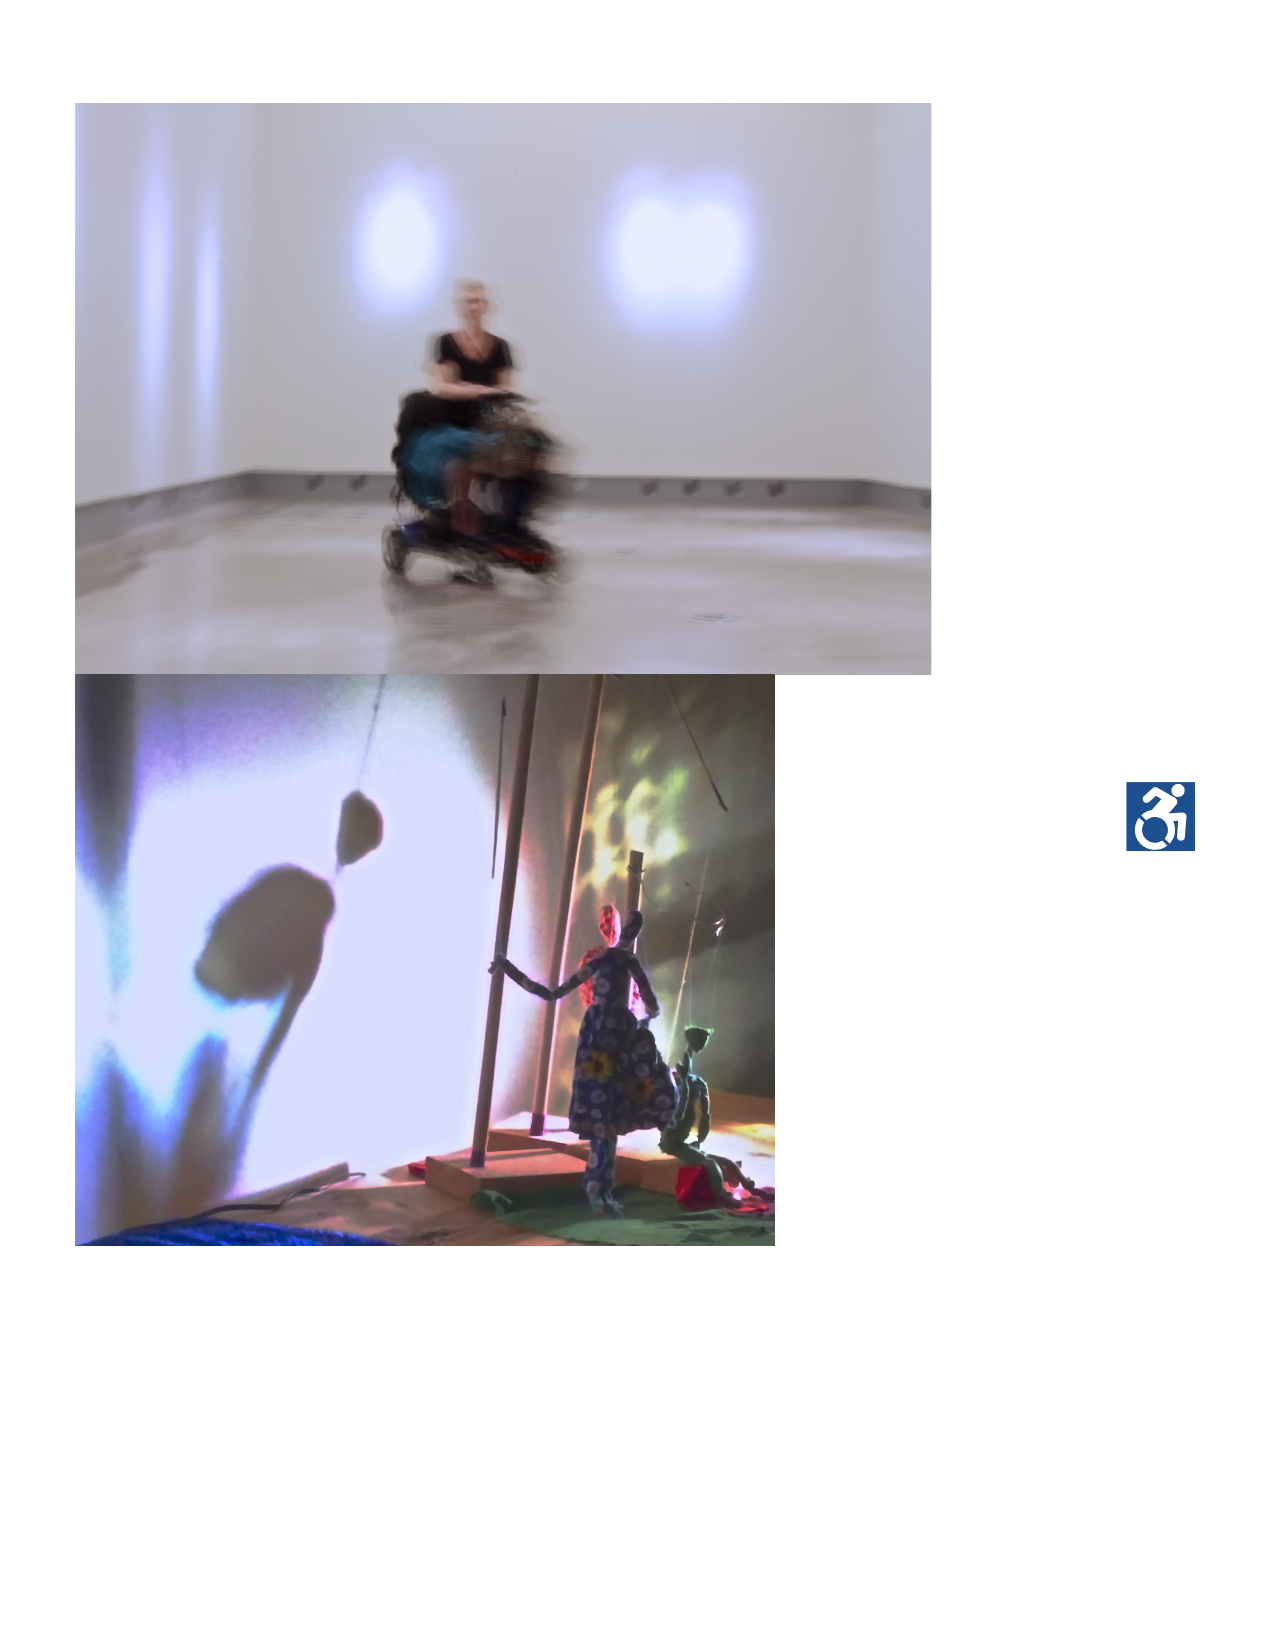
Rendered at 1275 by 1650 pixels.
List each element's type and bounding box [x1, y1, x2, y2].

picture [1126, 782, 1197, 853]
picture [75, 103, 932, 1246]
